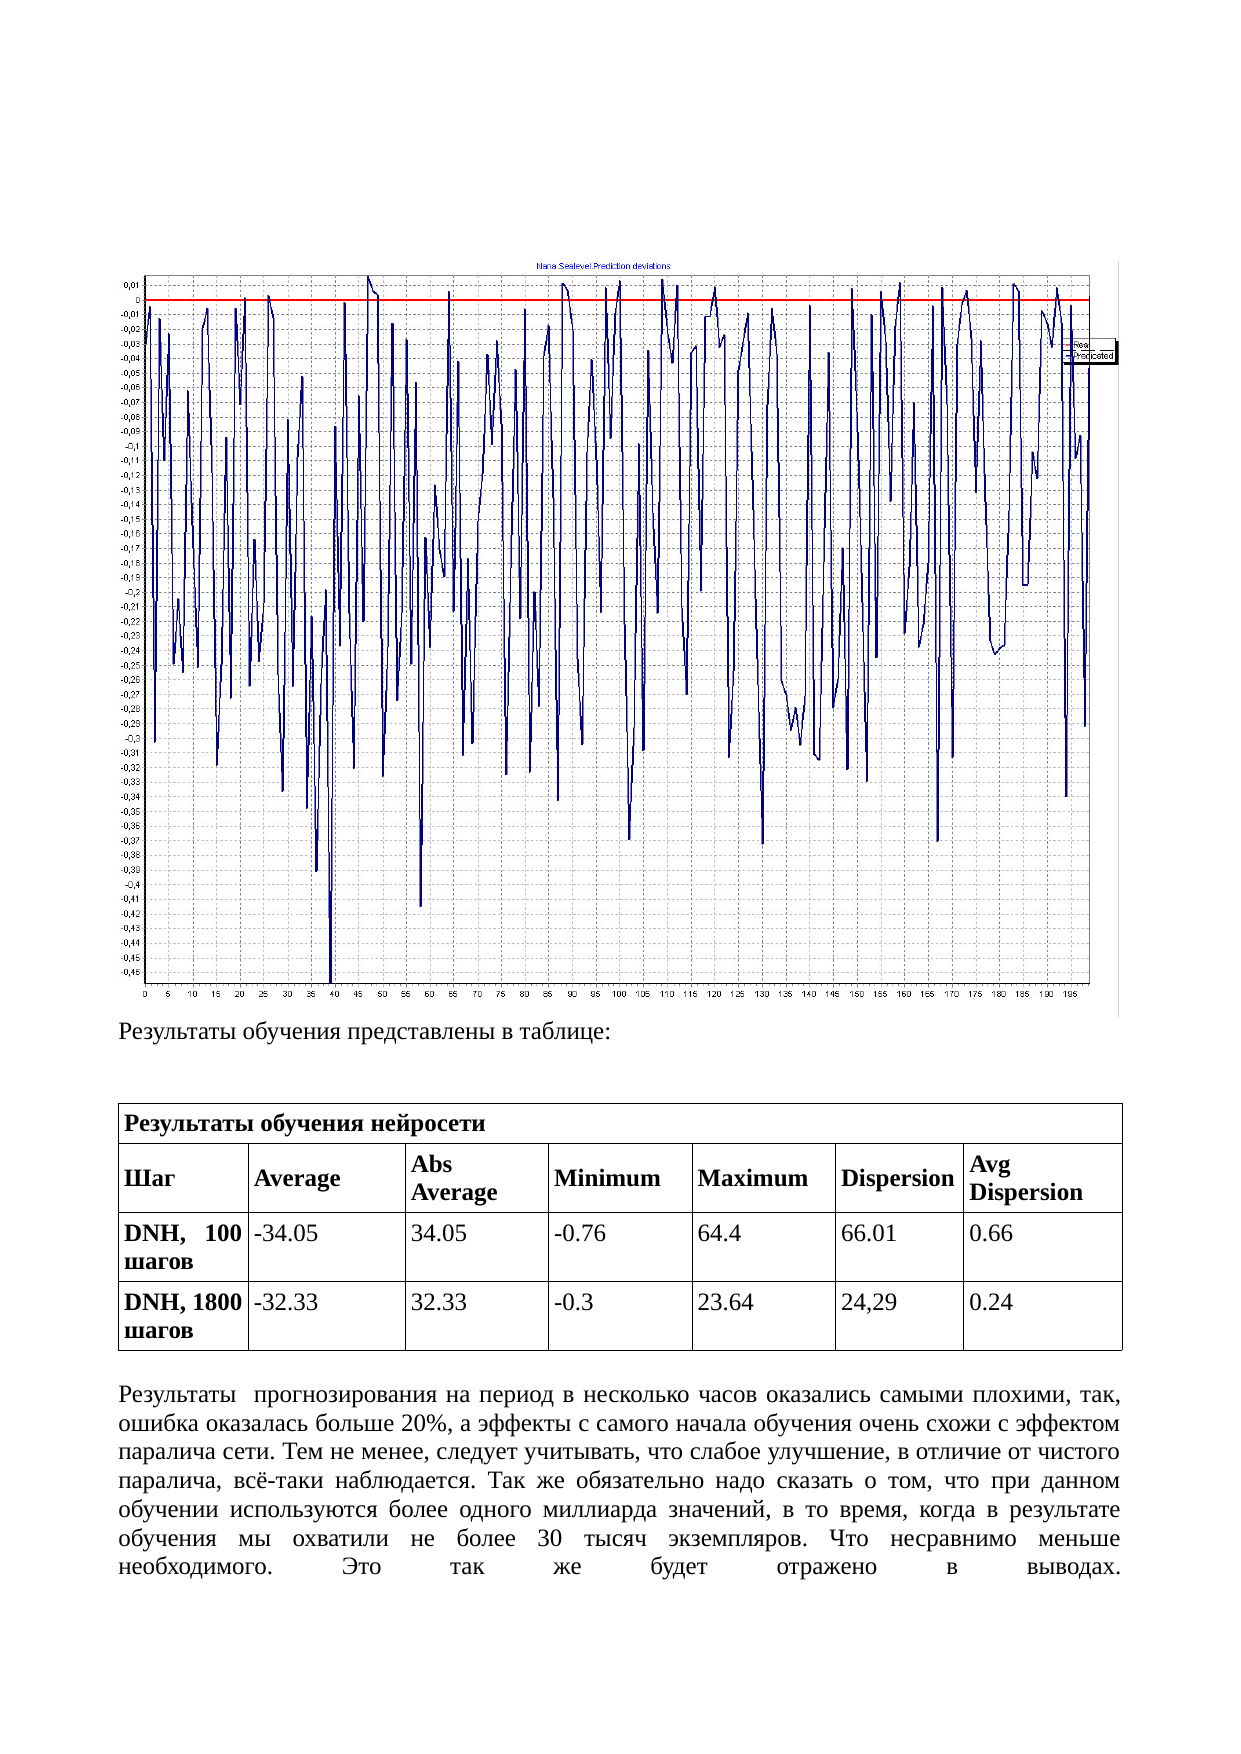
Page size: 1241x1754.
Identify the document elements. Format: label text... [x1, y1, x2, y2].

table_cell Minimum [549, 1144, 692, 1212]
table_cell Avg Dispersion [964, 1144, 1122, 1212]
table_cell -32,33 [249, 1282, 405, 1350]
table_cell Шаг [119, 1144, 248, 1212]
table_cell Maximum [693, 1144, 835, 1212]
table_cell DNH, 100 шагов [119, 1213, 248, 1281]
text Результаты прогнозирования на период в несколько часов оказались самыми плохими, так, ошибка оказалась больше 20%, а эффекты с самого начала обучения очень схожи с эффектом паралича сети. Тем не менее, следует учитывать, что слабое улучшение, в отличие от чистого паралича, всё-таки наблюдается. Так же обязательно надо сказать о том, что при данном обучении используются более одного миллиарда значений, в то время, когда в результате обучения мы охватили не более 30 тысяч экземпляров. Что несравнимо меньше необходимого. Это так же будет отражено в выводах. [118, 1379, 1122, 1609]
picture [118, 261, 1122, 1017]
table_cell 0,66 [964, 1213, 1122, 1281]
table_header Результаты обучения нейросети [119, 1104, 1122, 1143]
table_cell 24,29 [836, 1282, 963, 1350]
table_cell Dispersion [836, 1144, 963, 1212]
table_cell 66,01 [836, 1213, 963, 1281]
table_cell 64,4 [693, 1213, 835, 1281]
table_cell Average [249, 1144, 405, 1212]
text Результаты обучения представлены в таблице: [118, 1017, 1122, 1045]
table_cell -0,76 [549, 1213, 692, 1281]
table_cell -0,3 [549, 1282, 692, 1350]
table_cell Abs Average [406, 1144, 548, 1212]
table_cell 0,24 [964, 1282, 1122, 1350]
table_cell 32,33 [406, 1282, 548, 1350]
table_cell 23,64 [693, 1282, 835, 1350]
table_cell -34,05 [249, 1213, 405, 1281]
table_cell DNH, 1800 шагов [119, 1282, 248, 1350]
table_cell 34,05 [406, 1213, 548, 1281]
